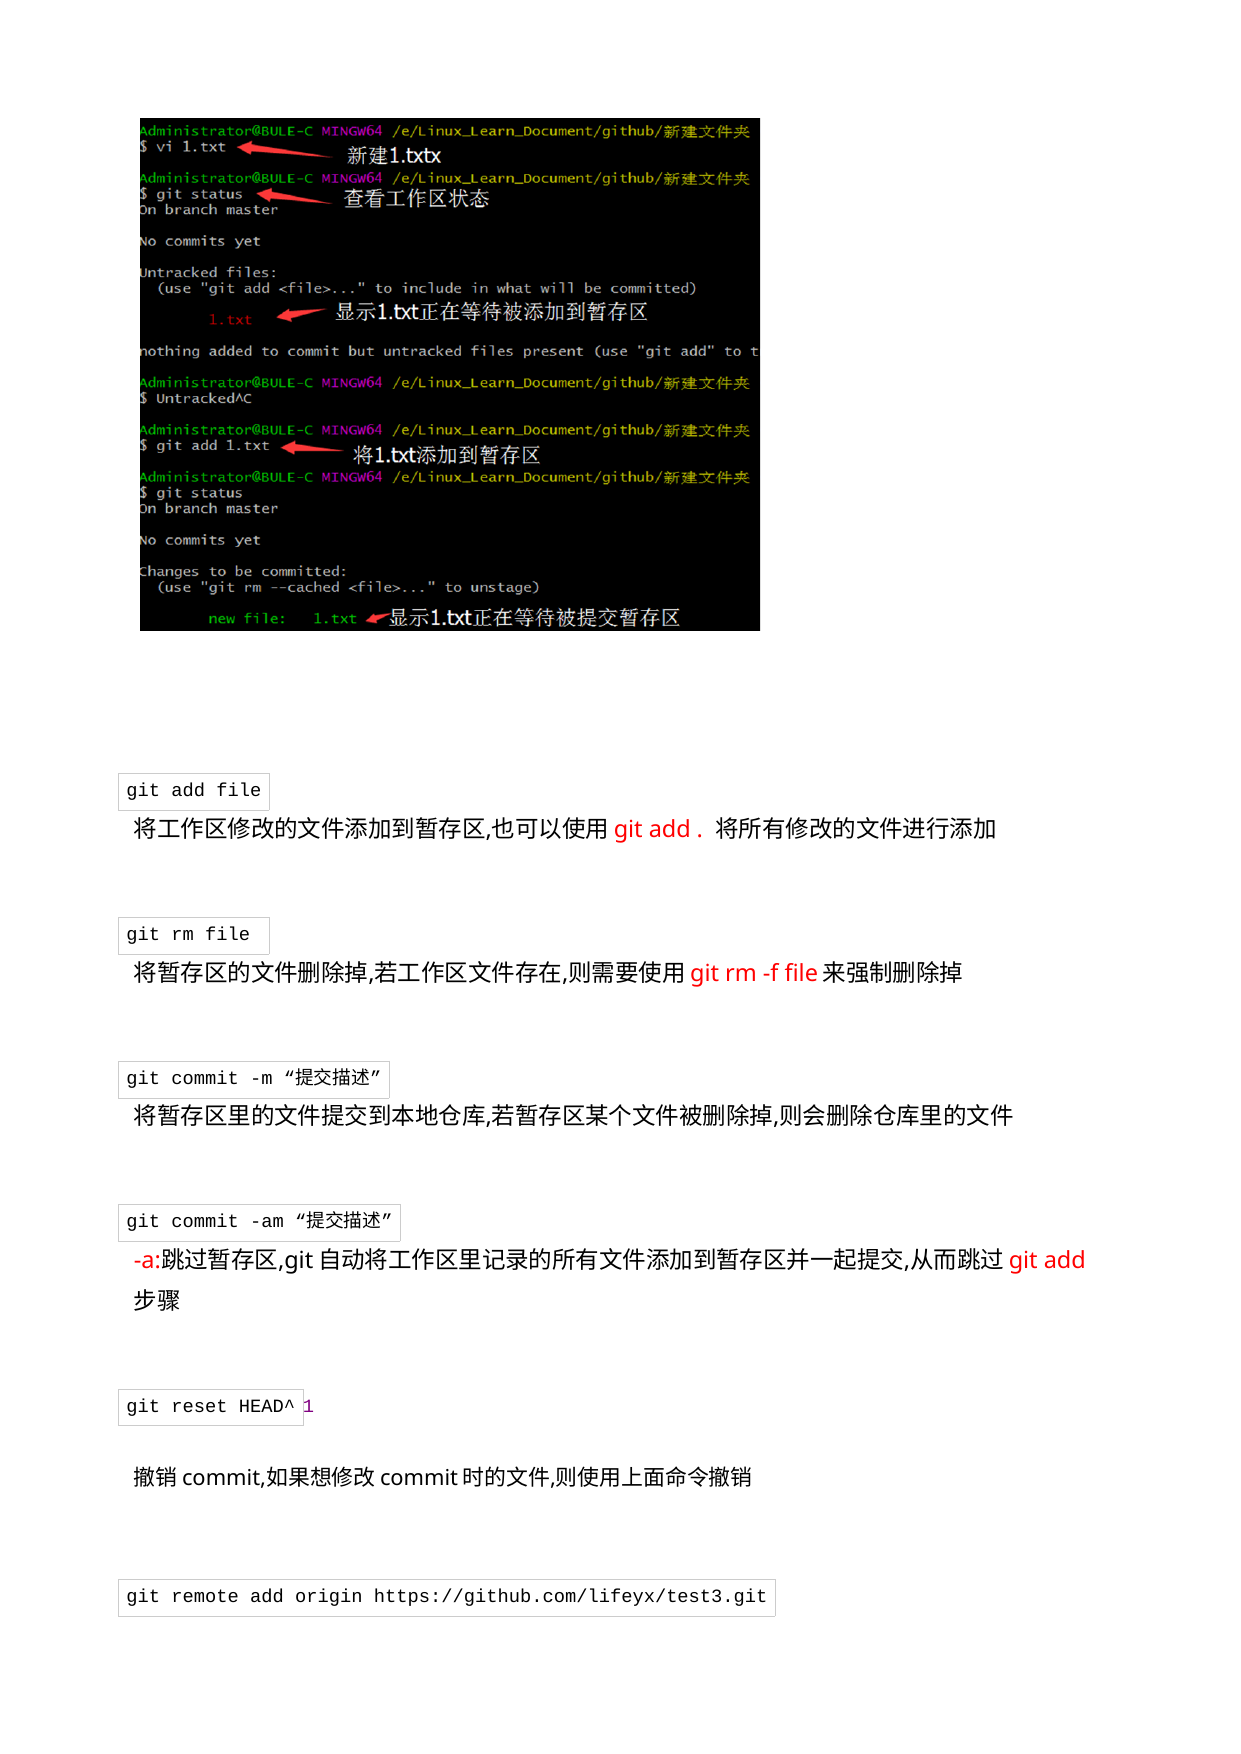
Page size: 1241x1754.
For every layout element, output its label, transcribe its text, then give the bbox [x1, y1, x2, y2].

text git rm file [119, 918, 269, 954]
text [270, 917, 1122, 954]
text 将暂存区的文件删除掉,若工作区文件存在,则需要使用git rm -f file来强制删除掉 [134, 954, 1106, 988]
text git commit -am “提交描述” [119, 1205, 400, 1241]
text [401, 1204, 1122, 1241]
text -a:跳过暂存区,git自动将工作区里记录的所有文件添加到暂存区并一起提交,从而跳过git add步骤 [134, 1241, 1106, 1316]
text [270, 773, 1122, 810]
text 撤销commit,如果想修改commit时的文件,则使用上面命令撤销 [134, 1460, 1106, 1492]
text git add file [119, 774, 269, 810]
text [390, 1061, 1122, 1098]
text 1 [304, 1388, 1122, 1426]
text git remote add origin https://github.com/lifeyx/test3.git [119, 1580, 775, 1616]
text 将工作区修改的文件添加到暂存区,也可以使用git add . 将所有修改的文件进行添加 [134, 810, 1106, 844]
text git reset HEAD^ [119, 1390, 303, 1425]
text 将暂存区里的文件提交到本地仓库,若暂存区某个文件被删除掉,则会删除仓库里的文件 [134, 1098, 1106, 1132]
text git commit -m “提交描述” [119, 1062, 389, 1098]
picture [140, 118, 761, 631]
text [776, 1579, 1122, 1616]
